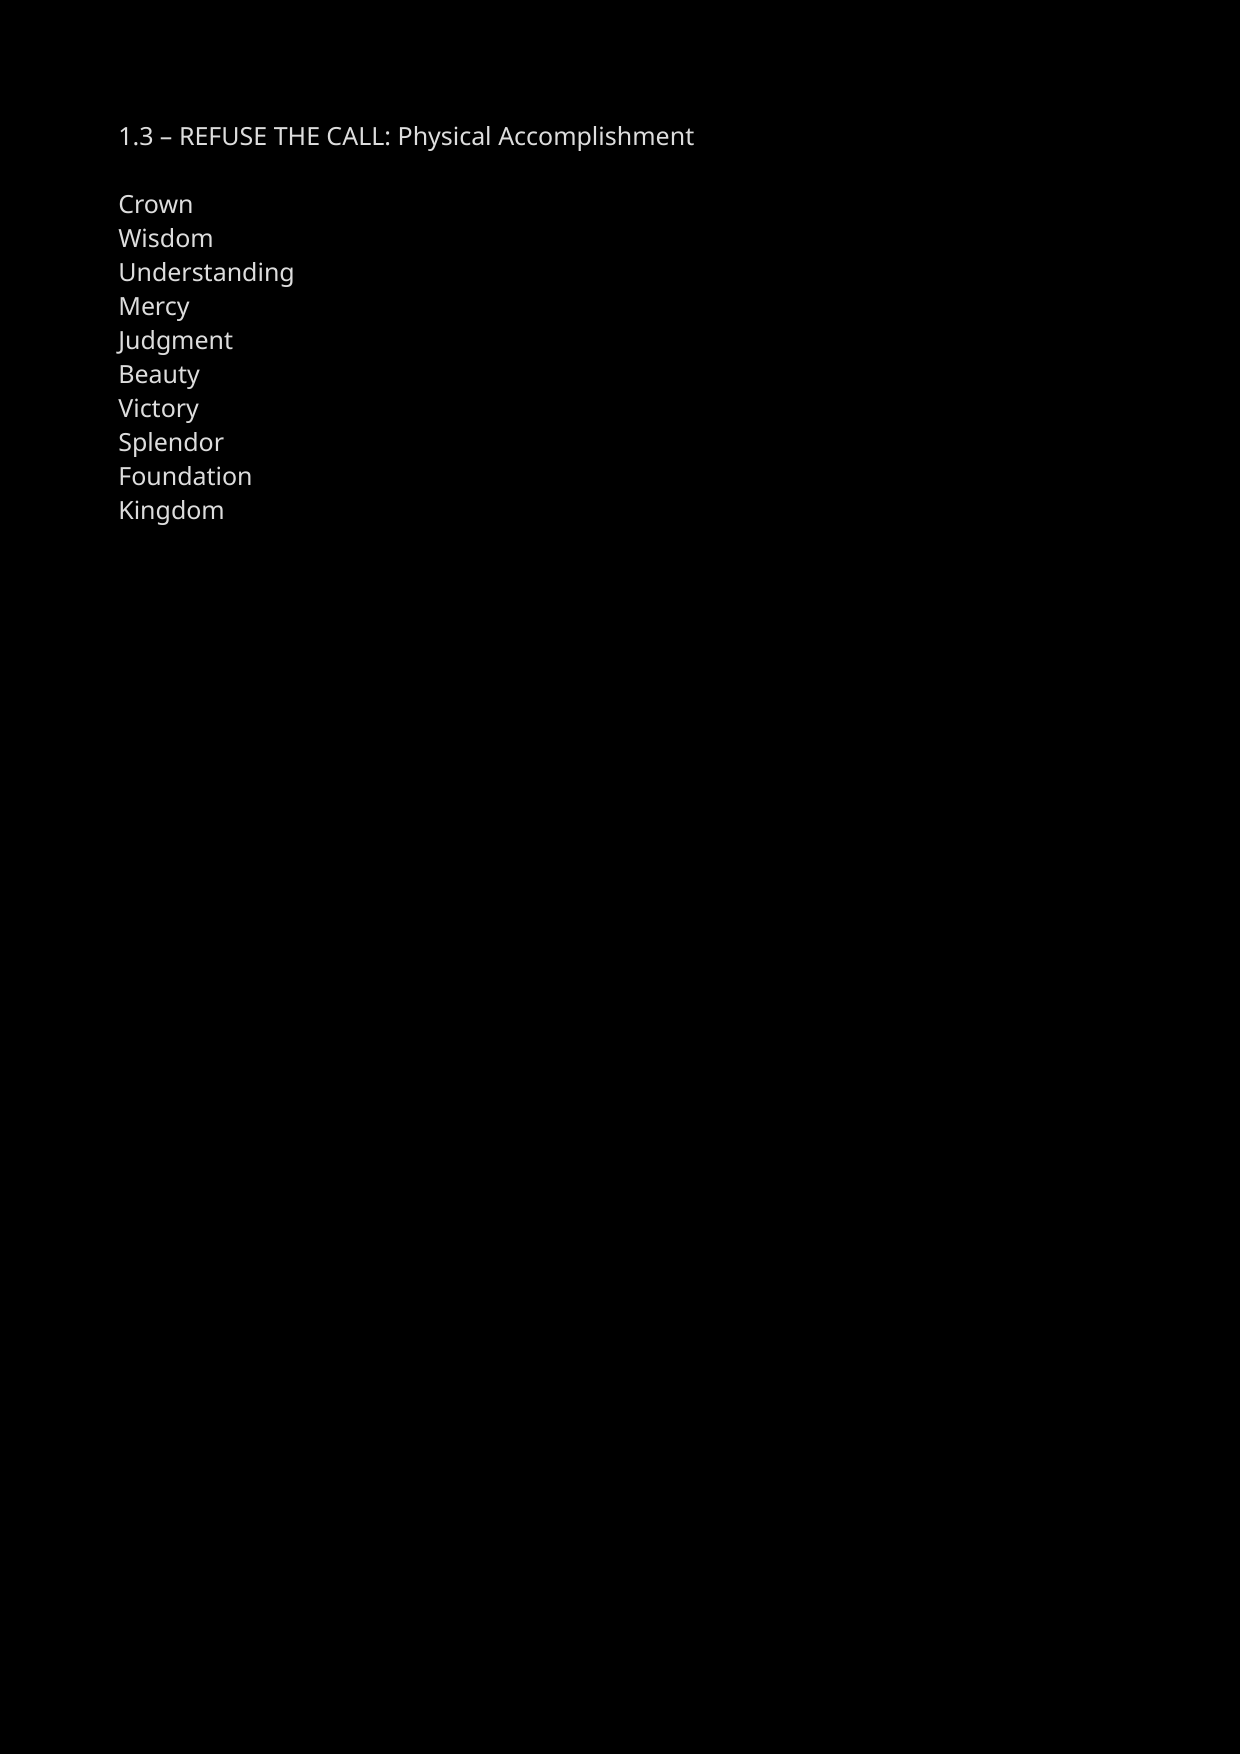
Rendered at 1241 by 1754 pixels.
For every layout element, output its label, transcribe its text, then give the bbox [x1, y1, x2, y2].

text 1.3 – REFUSE THE CALL: Physical Accomplishment [118, 118, 1122, 152]
text Wisdom [118, 220, 1122, 254]
text Mercy [118, 288, 1122, 322]
text Crown [118, 186, 1122, 220]
text Victory [118, 391, 1122, 425]
text Kingdom [118, 493, 1122, 527]
text Foundation [118, 459, 1122, 493]
text Judgment [118, 322, 1122, 357]
text Understanding [118, 254, 1122, 288]
text Beauty [118, 357, 1122, 391]
text Splendor [118, 425, 1122, 459]
